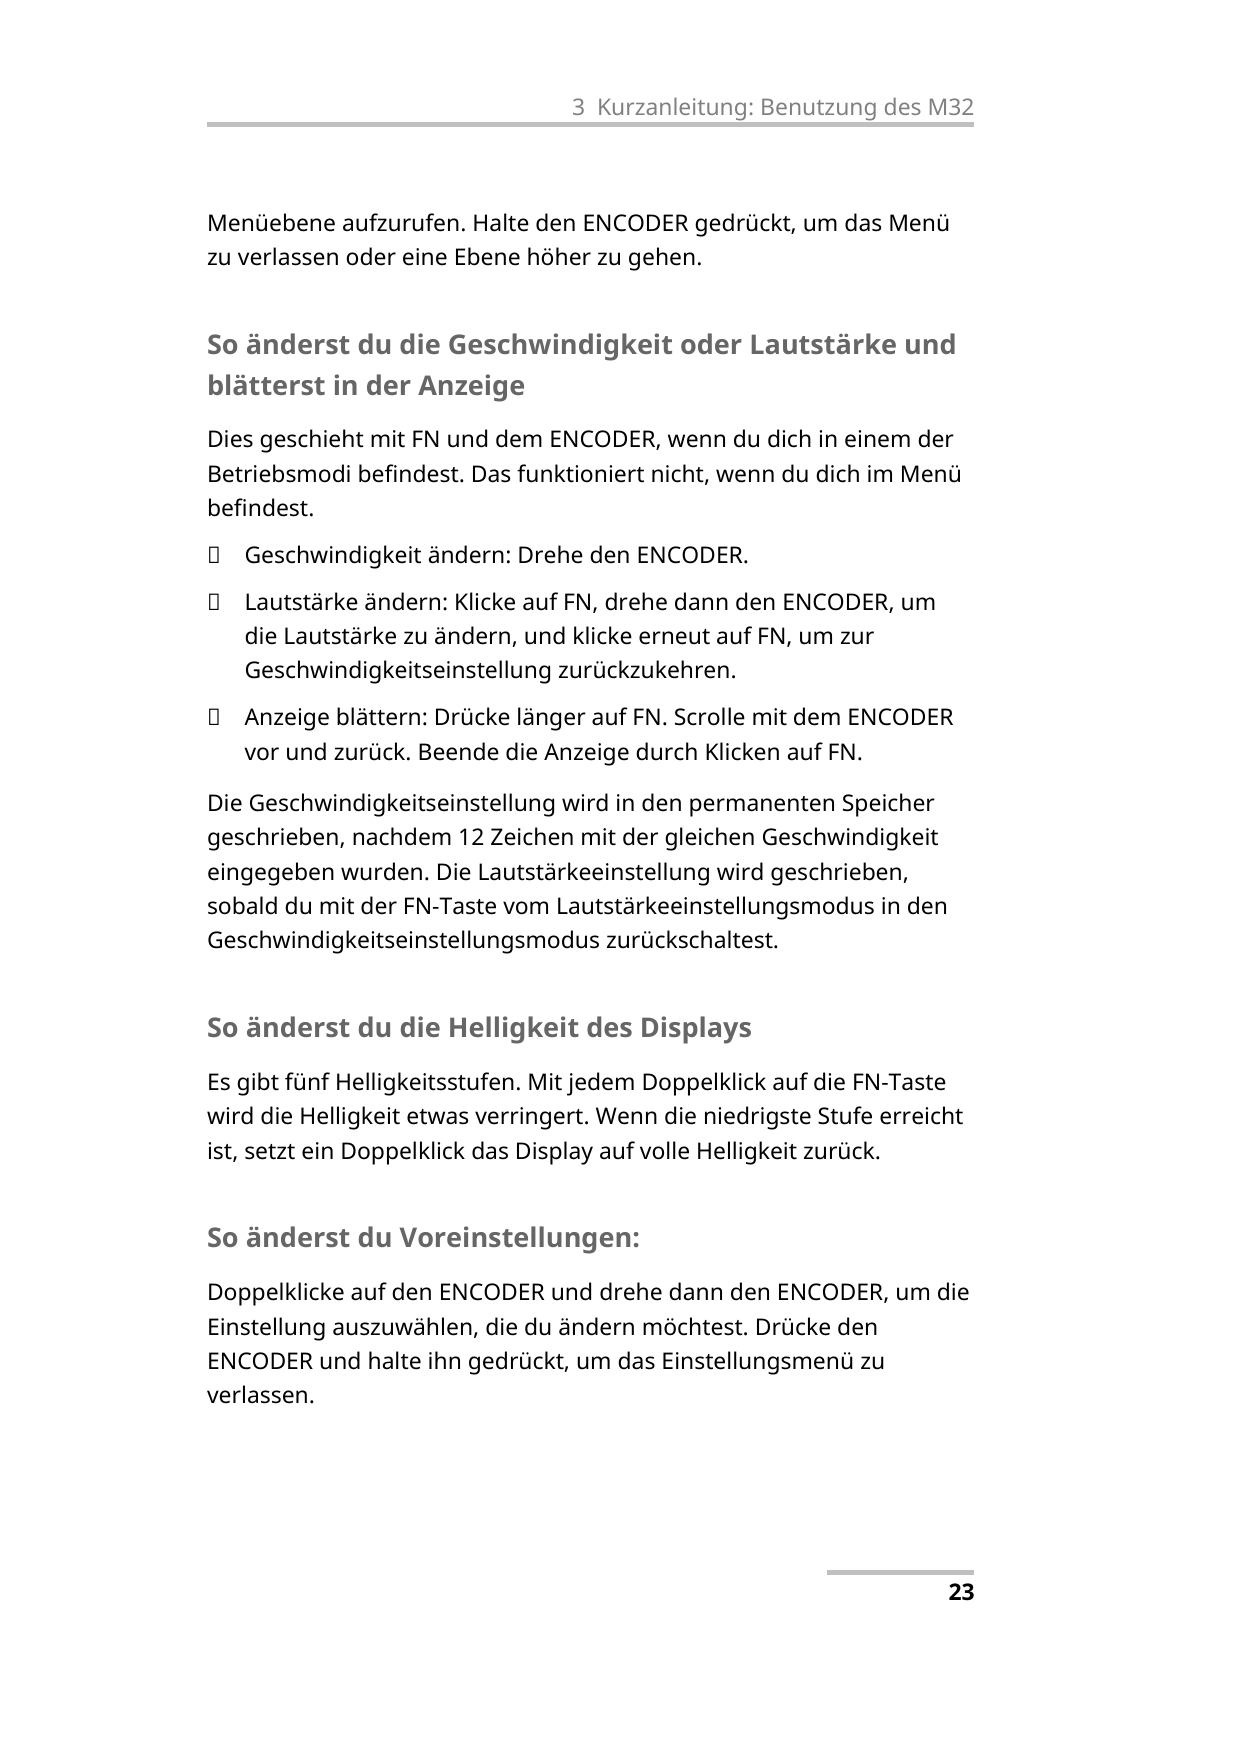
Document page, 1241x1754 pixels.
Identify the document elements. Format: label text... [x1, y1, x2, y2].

text So änderst du die Geschwindigkeit oder Lautstärke und blätterst in der Anzeige [207, 326, 974, 403]
text So änderst du die Helligkeit des Displays [207, 1009, 974, 1046]
text So änderst du Voreinstellungen: [207, 1219, 974, 1256]
list Geschwindigkeit ändern: Drehe den ENCODER. [207, 539, 974, 570]
text Doppelklicke auf den ENCODER und drehe dann den ENCODER, um die Einstellung auszuwählen, die du ändern möchtest. Drücke den ENCODER und halte ihn gedrückt, um das Einstellungsmenü zu verlassen. [207, 1276, 974, 1411]
text Die Geschwindigkeitseinstellung wird in den permanenten Speicher geschrieben, nachdem 12 Zeichen mit der gleichen Geschwindigkeit eingegeben wurden. Die Lautstärkeeinstellung wird geschrieben, sobald du mit der FN-Taste vom Lautstärkeeinstellungsmodus in den Geschwindigkeitseinstellungsmodus zurückschaltest. [207, 787, 974, 956]
list Anzeige blättern: Drücke länger auf FN. Scrolle mit dem ENCODER vor und zurück. Beende die Anzeige durch Klicken auf FN. [207, 701, 974, 767]
text Menüebene aufzurufen. Halte den ENCODER gedrückt, um das Menü zu verlassen oder eine Ebene höher zu gehen. [207, 207, 974, 272]
list Lautstärke ändern: Klicke auf FN, drehe dann den ENCODER, um die Lautstärke zu ändern, und klicke erneut auf FN, um zur Geschwindigkeitseinstellung zurückzukehren. [207, 586, 974, 686]
text Es gibt fünf Helligkeitsstufen. Mit jedem Doppelklick auf die FN-Taste wird die Helligkeit etwas verringert. Wenn die niedrigste Stufe erreicht ist, setzt ein Doppelklick das Display auf volle Helligkeit zurück. [207, 1066, 974, 1166]
text Dies geschieht mit FN und dem ENCODER, wenn du dich in einem der Betriebsmodi befindest. Das funktioniert nicht, wenn du dich im Menü befindest. [207, 423, 974, 523]
